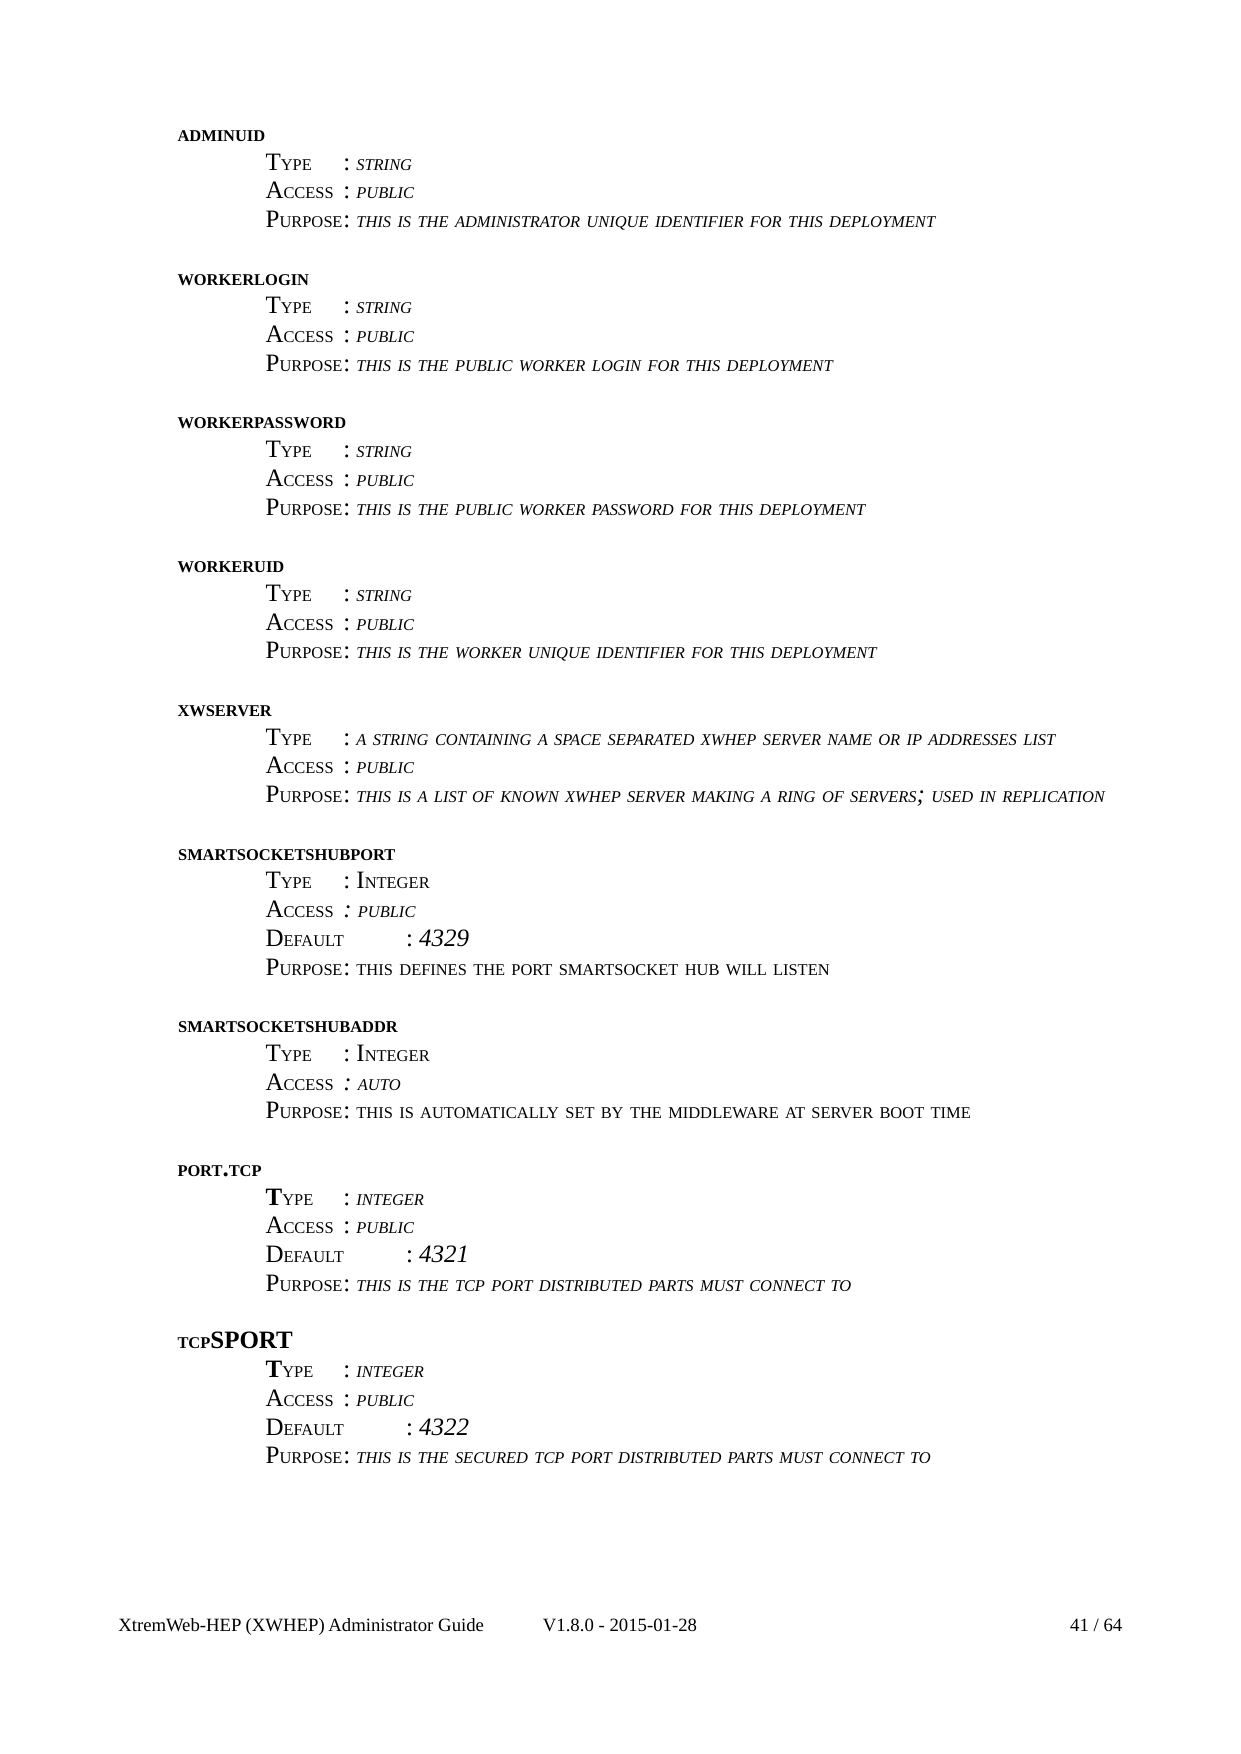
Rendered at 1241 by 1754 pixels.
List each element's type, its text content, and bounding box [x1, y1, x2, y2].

text Access : public [265, 319, 1122, 348]
text workerpassword [177, 406, 1122, 434]
text Default : 4329 [265, 923, 1122, 952]
text Default : 4321 [265, 1239, 1122, 1268]
text Access : public [265, 176, 1122, 204]
text Access : public [265, 607, 1122, 636]
text Purpose : this is the secured tcp port distributed parts must connect to [265, 1441, 1122, 1469]
text Type : string [265, 291, 1122, 319]
text Type : string [265, 434, 1122, 463]
text Access : public [265, 463, 1122, 492]
text workerlogin [177, 262, 1122, 291]
text port.tcp [177, 1153, 1122, 1182]
text Default : 4322 [265, 1412, 1122, 1441]
text Access : public [265, 1211, 1122, 1239]
text Purpose : this is the public worker password for this deployment [265, 492, 1122, 521]
text Purpose : this is the public worker login for this deployment [265, 348, 1122, 377]
text Type : Integer [265, 1038, 1122, 1067]
text Access : public [265, 1383, 1122, 1412]
text adminuid [177, 118, 1122, 147]
text Type : Integer [265, 866, 1122, 894]
text Purpose : this defines the port smartsocket hub will listen [265, 952, 1122, 981]
text workeruid [177, 549, 1122, 578]
text Purpose : this is the administrator unique identifier for this deployment [265, 204, 1122, 233]
text Access : auto [265, 1067, 1122, 1096]
text Access : public [265, 894, 1122, 923]
text Type : string [265, 147, 1122, 176]
text Purpose : this is the tcp port distributed parts must connect to [265, 1268, 1122, 1297]
text Type : a string containing a space separated xwhep server name or ip addresses list [265, 722, 1122, 751]
text Purpose : this is the worker unique identifier for this deployment [265, 636, 1122, 664]
text Access : public [265, 751, 1122, 779]
text smartsocketshubaddr [178, 1009, 1122, 1038]
text tcpSPORT [177, 1326, 1122, 1354]
text Type : string [265, 578, 1122, 607]
text smartsocketshubport [178, 837, 1122, 866]
text xwserver [177, 693, 1122, 722]
text Type : integer [265, 1354, 1122, 1383]
text Type : integer [265, 1182, 1122, 1211]
text Purpose : this is automatically set by the middleware at server boot time [265, 1096, 1122, 1124]
text Purpose : this is a list of known xwhep server making a ring of servers; used in replication [265, 779, 1122, 808]
